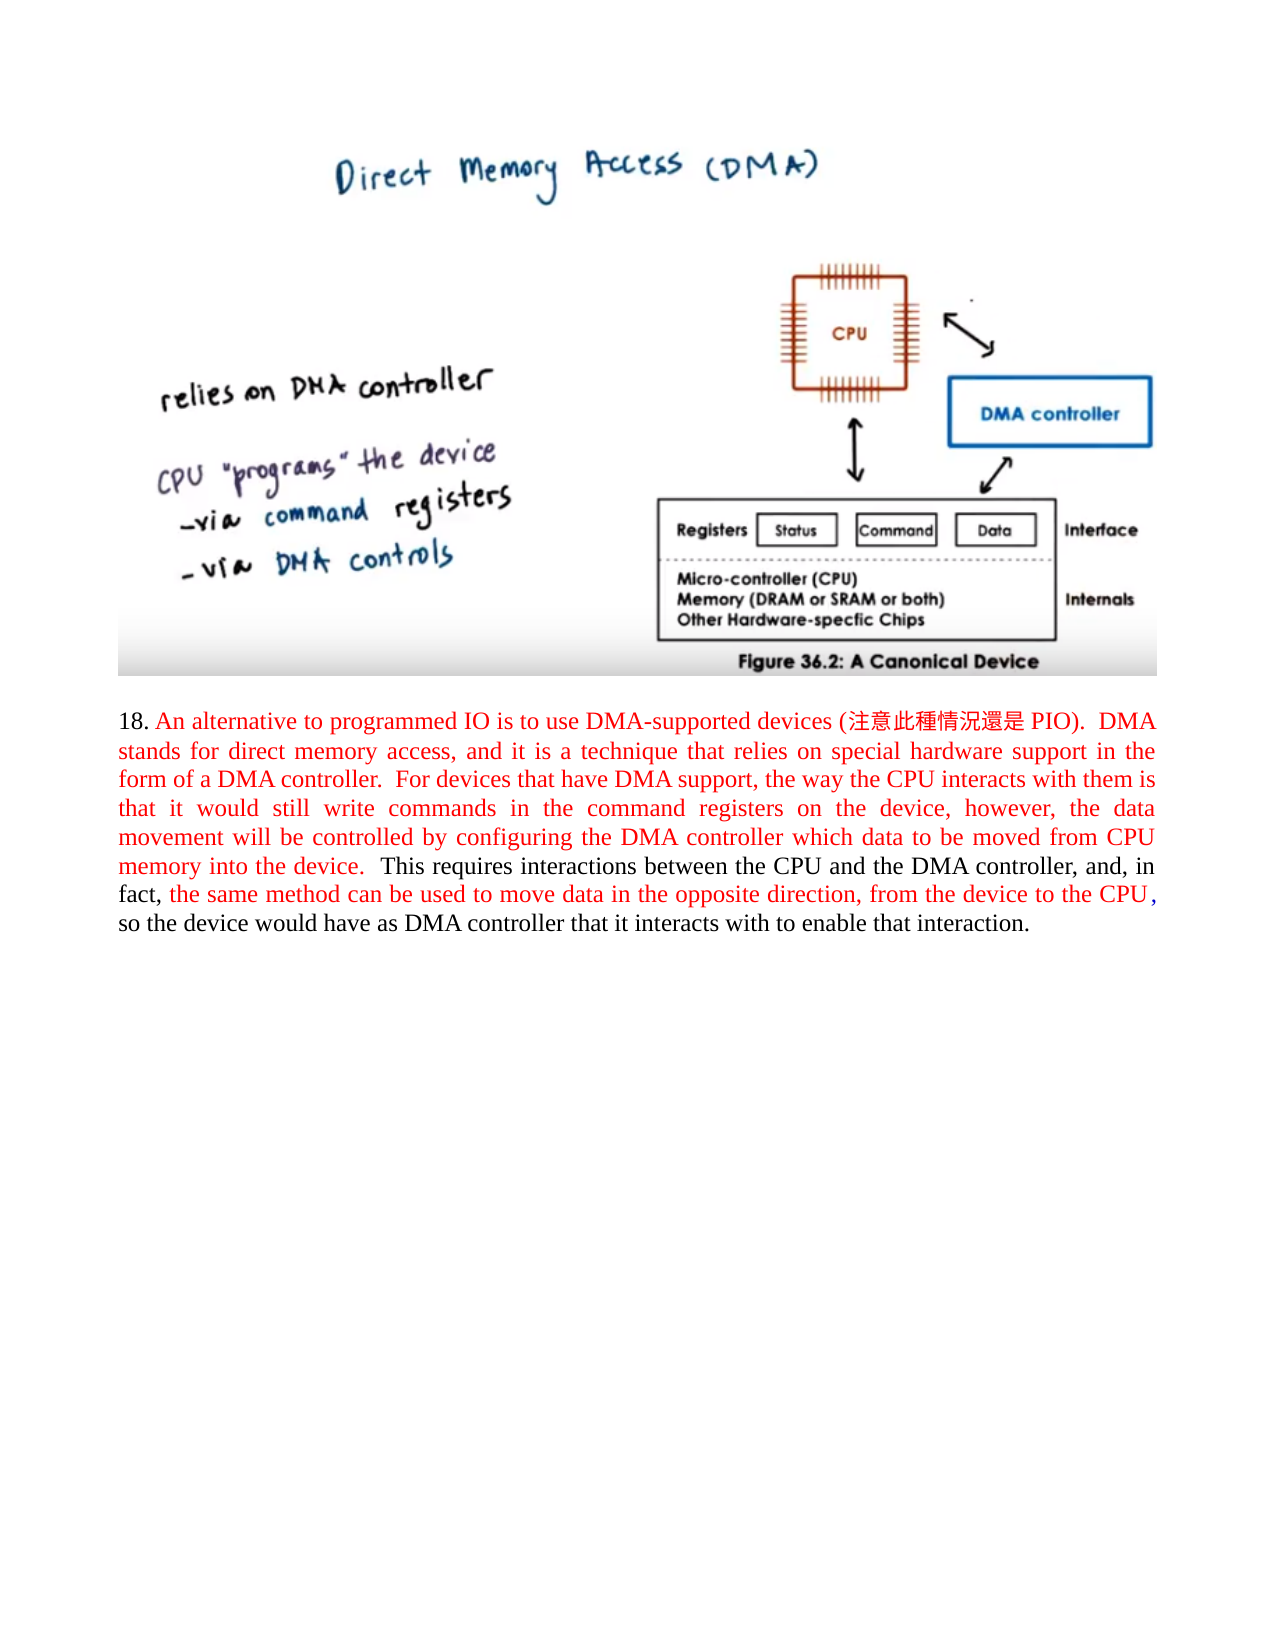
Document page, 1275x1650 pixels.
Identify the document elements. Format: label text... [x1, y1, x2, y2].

picture [118, 146, 1157, 676]
text 18. An alternative to programmed IO is to use DMA-supported devices (注意此種情況還是PIO). DMA stands for direct memory access, and it is a technique that relies on special hardware support in the form of a DMA controller. For devices that have DMA support, the way the CPU interacts with them is that it would still write commands in the command registers on the device, however, the data movement will be controlled by configuring the DMA controller which data to be moved from CPU memory into the device. This requires interactions between the CPU and the DMA controller, and, in fact, the same method can be used to move data in the opposite direction, from the device to the CPU, so the device would have as DMA controller that it interacts with to enable that interaction. [118, 704, 1157, 937]
